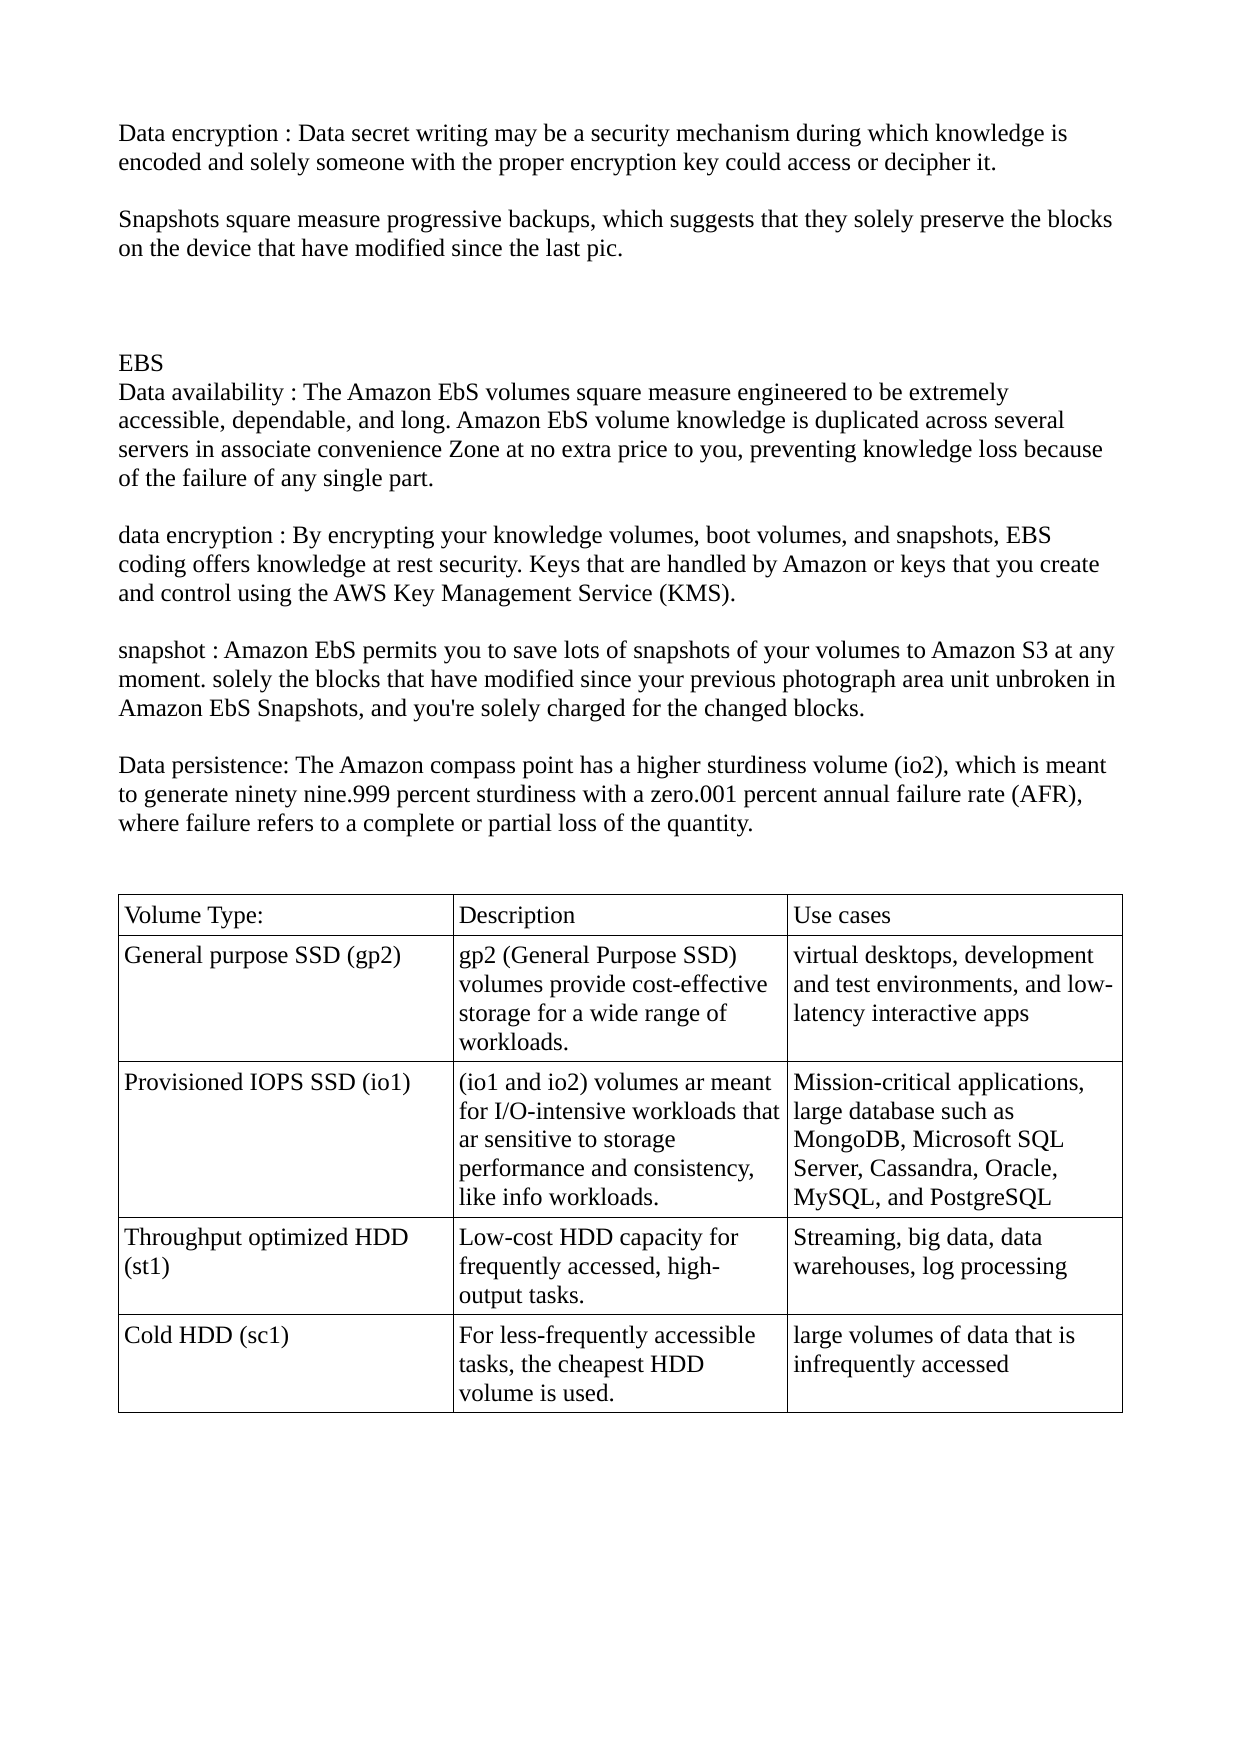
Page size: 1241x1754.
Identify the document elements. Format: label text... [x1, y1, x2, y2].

table_header Volume Type: [119, 895, 453, 935]
table_cell Provisioned IOPS SSD (io1) [119, 1062, 453, 1217]
table_cell Streaming, big data, data warehouses, log processing [788, 1218, 1122, 1314]
table_cell Cold HDD (sc1) [119, 1315, 453, 1412]
text Snapshots square measure progressive backups, which suggests that they solely preserve the blocks on the device that have modified since the last pic. [118, 204, 1122, 291]
text data encryption : By encrypting your knowledge volumes, boot volumes, and snapshots, EBS coding offers knowledge at rest security. Keys that are handled by Amazon or keys that you create and control using the AWS Key Management Service (KMS). [118, 521, 1122, 607]
table_cell virtual desktops, development and test environments, and low-latency interactive apps [788, 936, 1122, 1061]
table_cell General purpose SSD (gp2) [119, 936, 453, 1061]
table_cell Low-cost HDD capacity for frequently accessed, high-output tasks. [454, 1218, 787, 1314]
table_cell For less-frequently accessible tasks, the cheapest HDD volume is used. [454, 1315, 787, 1412]
text EBS [118, 319, 1122, 377]
table_cell large volumes of data that is infrequently accessed [788, 1315, 1122, 1412]
table_cell (io1 and io2) volumes ar meant for I/O-intensive workloads that ar sensitive to storage performance and consistency, like info workloads. [454, 1062, 787, 1217]
table_cell Throughput optimized HDD (st1) [119, 1218, 453, 1314]
table_cell gp2 (General Purpose SSD) volumes provide cost-effective storage for a wide range of workloads. [454, 936, 787, 1061]
text snapshot : Amazon EbS permits you to save lots of snapshots of your volumes to Amazon S3 at any moment. solely the blocks that have modified since your previous photograph area unit unbroken in Amazon EbS Snapshots, and you're solely charged for the changed blocks. [118, 636, 1122, 722]
table_header Use cases [788, 895, 1122, 935]
table_cell Mission-critical applications, large database such as MongoDB, Microsoft SQL Server, Cassandra, Oracle, MySQL, and PostgreSQL [788, 1062, 1122, 1217]
text Data persistence: The Amazon compass point has a higher sturdiness volume (io2), which is meant to generate ninety nine.999 percent sturdiness with a zero.001 percent annual failure rate (AFR), where failure refers to a complete or partial loss of the quantity. [118, 751, 1122, 837]
table_header Description [454, 895, 787, 935]
text Data encryption : Data secret writing may be a security mechanism during which knowledge is encoded and solely someone with the proper encryption key could access or decipher it. [118, 118, 1122, 176]
text Data availability : The Amazon EbS volumes square measure engineered to be extremely accessible, dependable, and long. Amazon EbS volume knowledge is duplicated across several servers in associate convenience Zone at no extra price to you, preventing knowledge loss because of the failure of any single part. [118, 377, 1122, 492]
